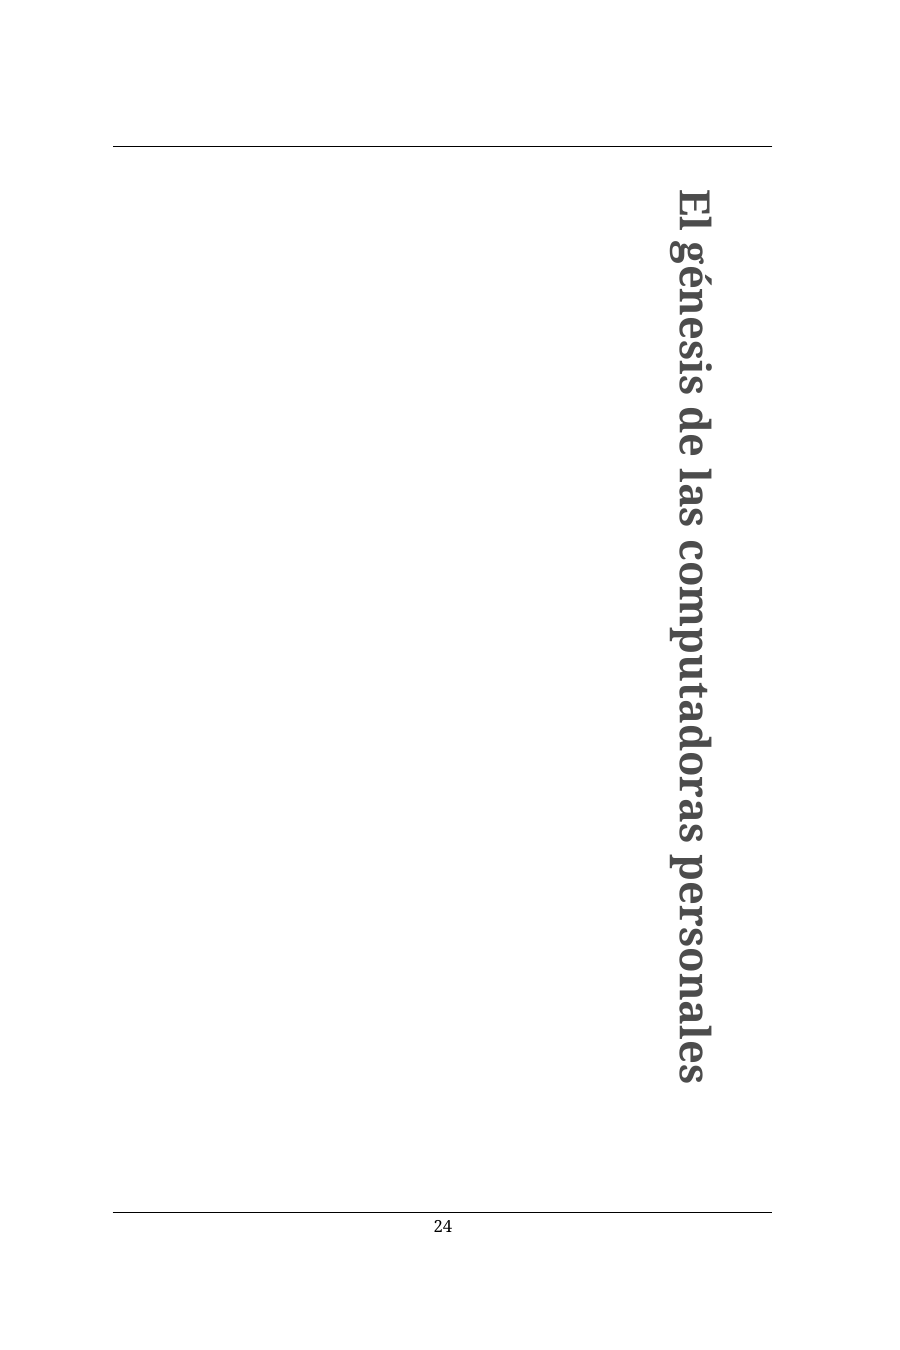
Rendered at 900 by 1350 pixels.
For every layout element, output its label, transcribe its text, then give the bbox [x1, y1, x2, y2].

table_header [113, 150, 619, 1107]
table_header El génesis de las computadoras personales [619, 150, 772, 1107]
